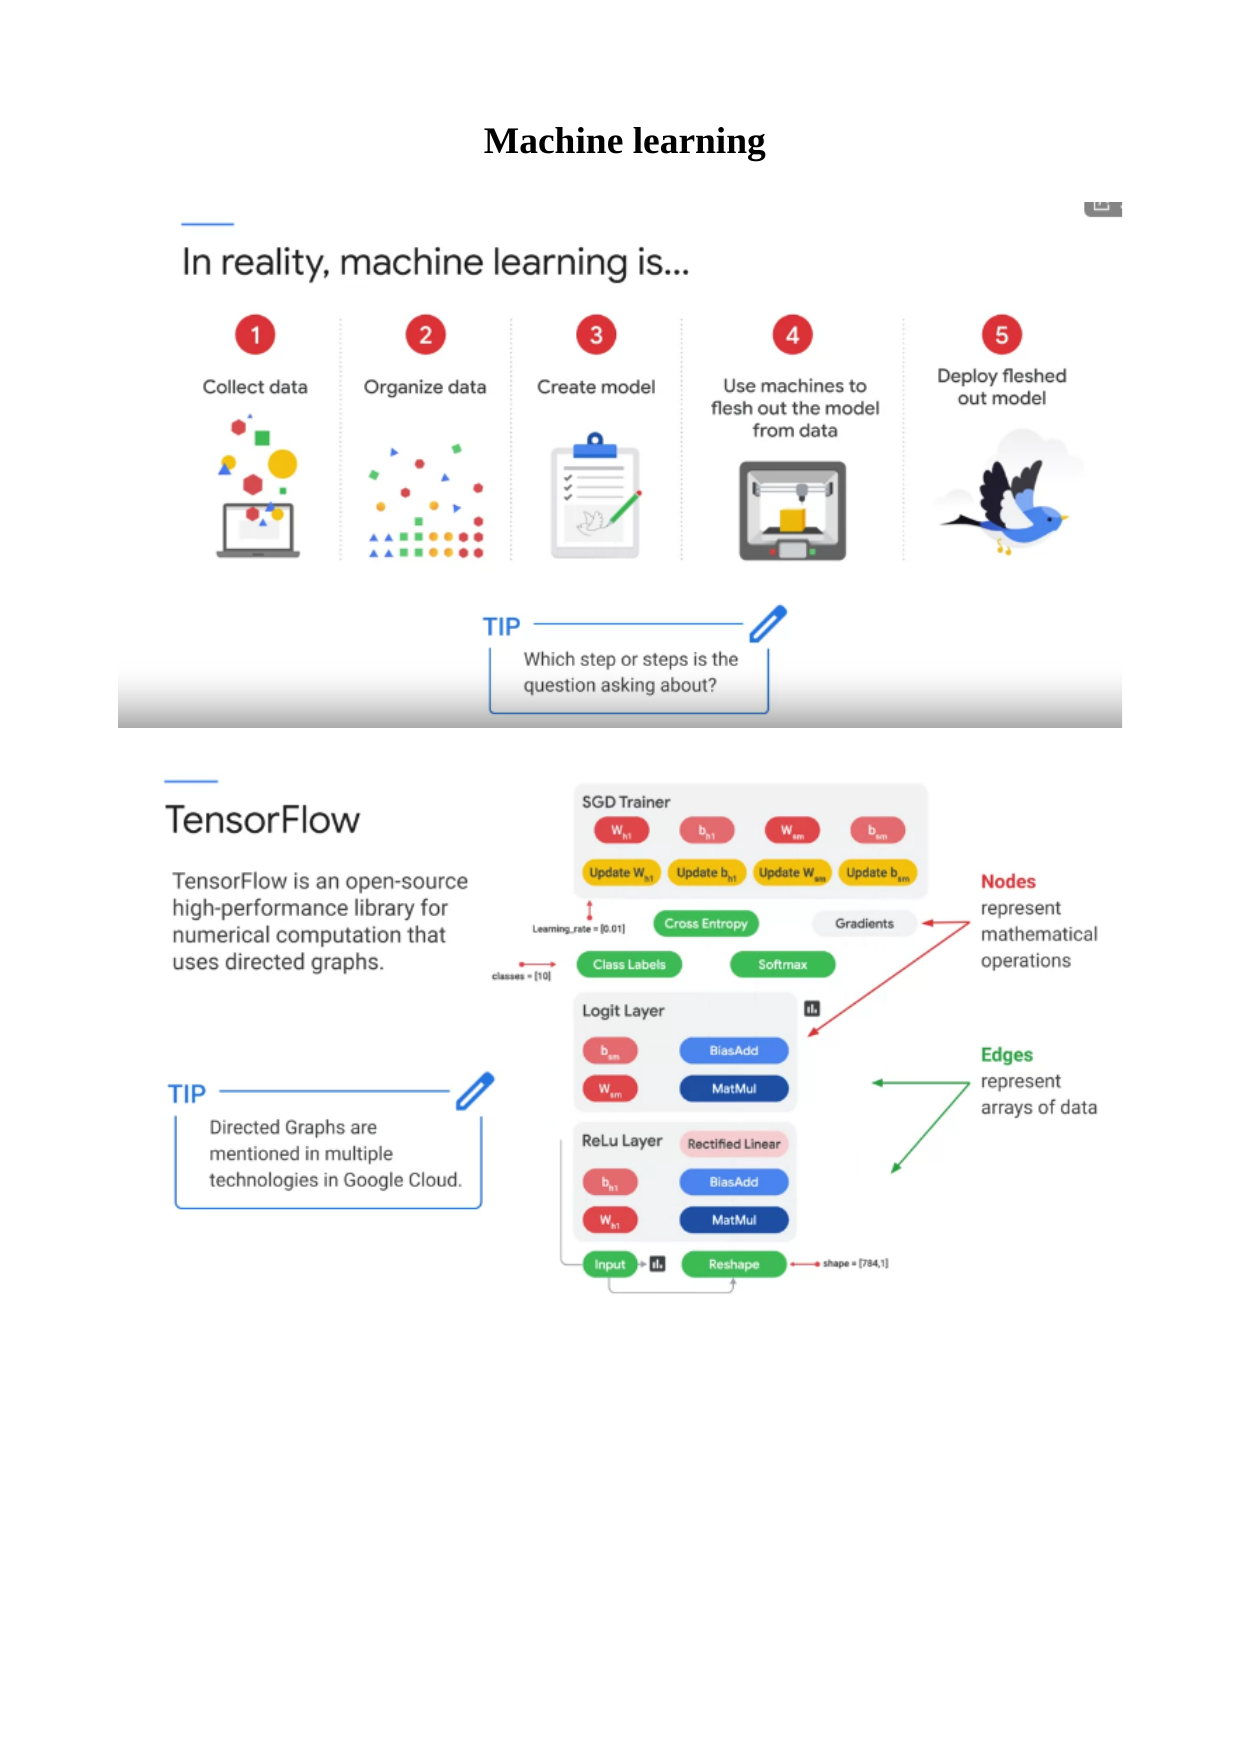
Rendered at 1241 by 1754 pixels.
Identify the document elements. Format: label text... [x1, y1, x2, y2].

subtitle Machine learning [118, 118, 1122, 161]
picture [118, 202, 1123, 728]
picture [118, 756, 1123, 1302]
